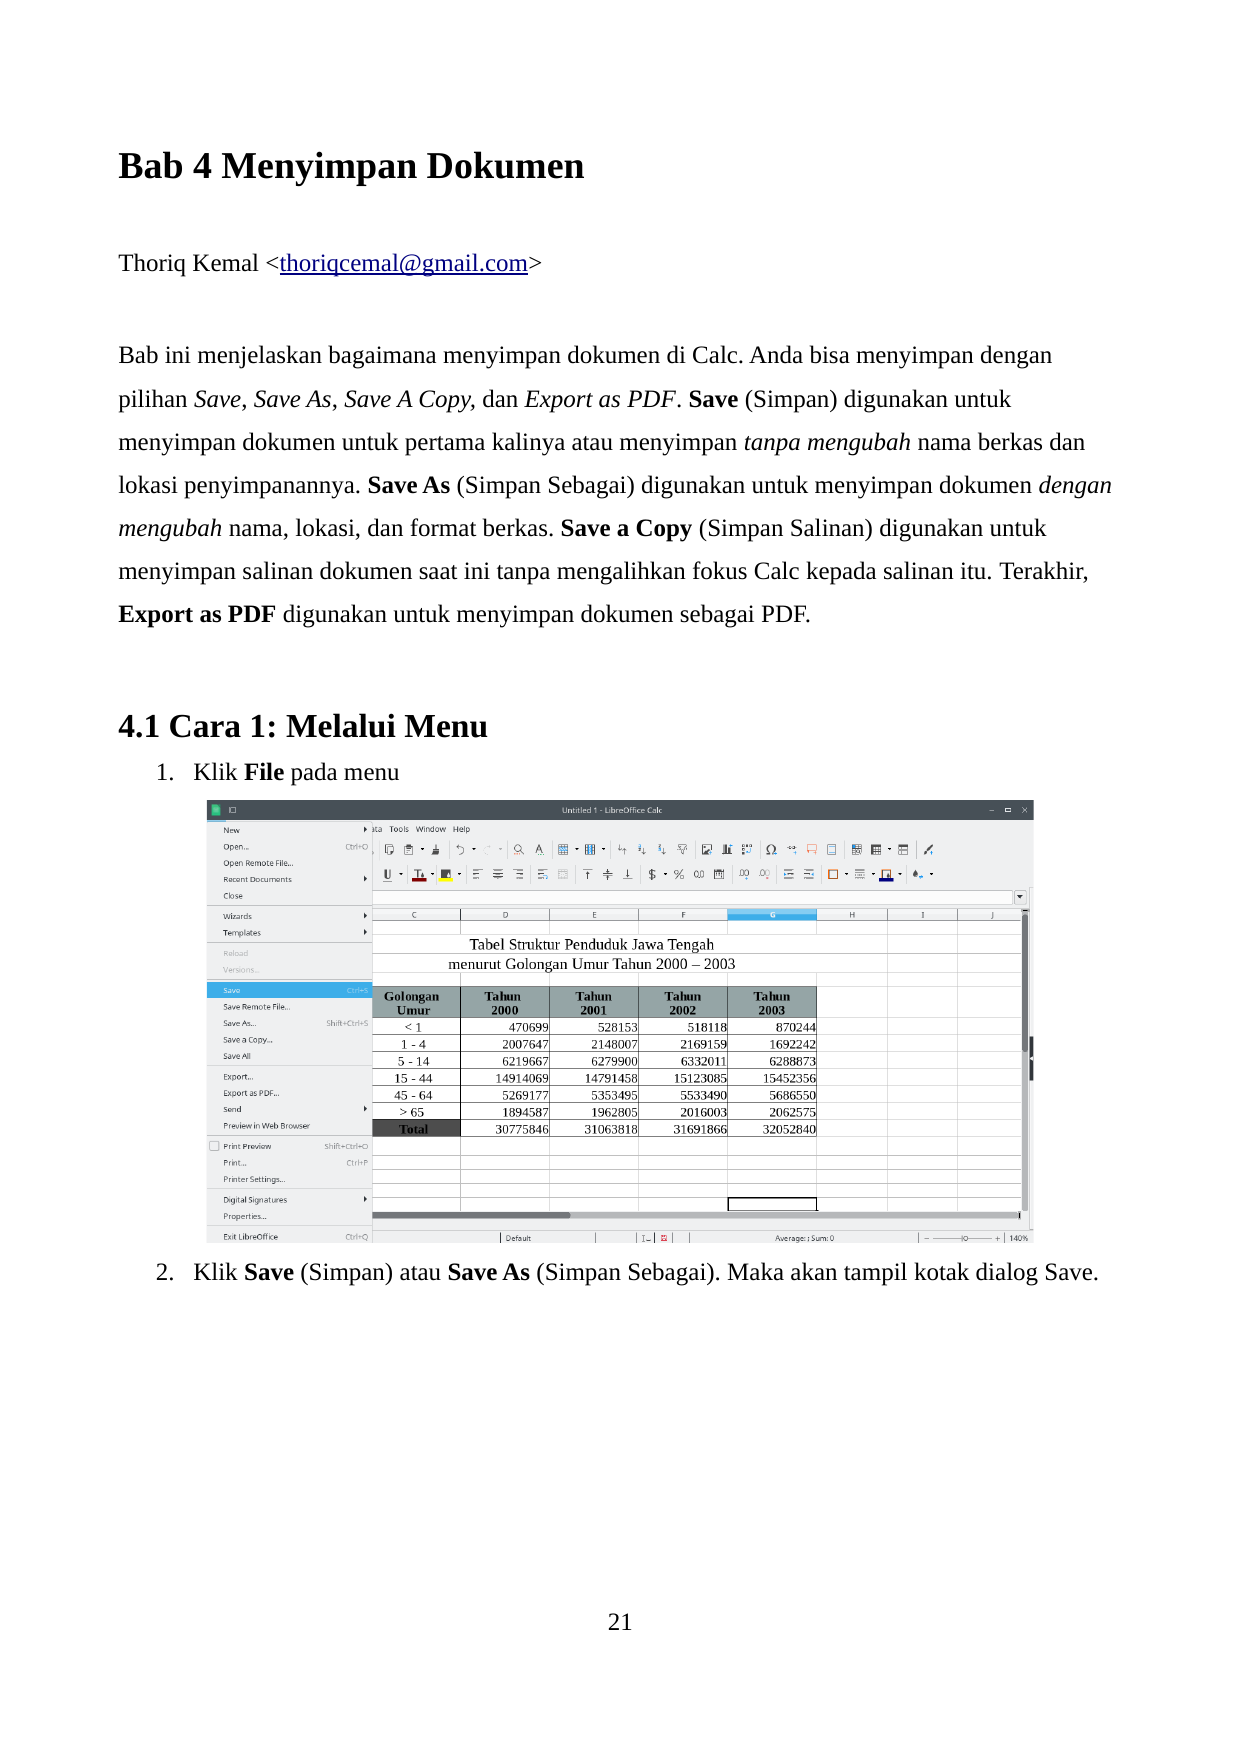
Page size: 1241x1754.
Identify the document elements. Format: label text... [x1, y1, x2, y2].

subtitle Bab 4 Menyimpan Dokumen [118, 143, 1122, 187]
list Klik Save (Simpan) atau Save As (Simpan Sebagai). Maka akan tampil kotak dialog Save. [156, 1257, 1122, 1286]
text Bab ini menjelaskan bagaimana menyimpan dokumen di Calc. Anda bisa menyimpan dengan pilihan Save, Save As, Save A Copy, dan Export as PDF. Save (Simpan) digunakan untuk menyimpan dokumen untuk pertama kalinya atau menyimpan tanpa mengubah nama berkas dan lokasi penyimpanannya. Save As (Simpan Sebagai) digunakan untuk menyimpan dokumen dengan mengubah nama, lokasi, dan format berkas. Save a Copy (Simpan Salinan) digunakan untuk menyimpan salinan dokumen saat ini tanpa mengalihkan fokus Calc kepada salinan itu. Terakhir, Export as PDF digunakan untuk menyimpan dokumen sebagai PDF. [118, 341, 1122, 628]
subtitle 4.1 Cara 1: Melalui Menu [118, 706, 1122, 745]
picture [206, 800, 1034, 1243]
text Thoriq Kemal <thoriqcemal@gmail.com> [118, 248, 1122, 277]
list Klik File pada menu [156, 757, 1122, 786]
